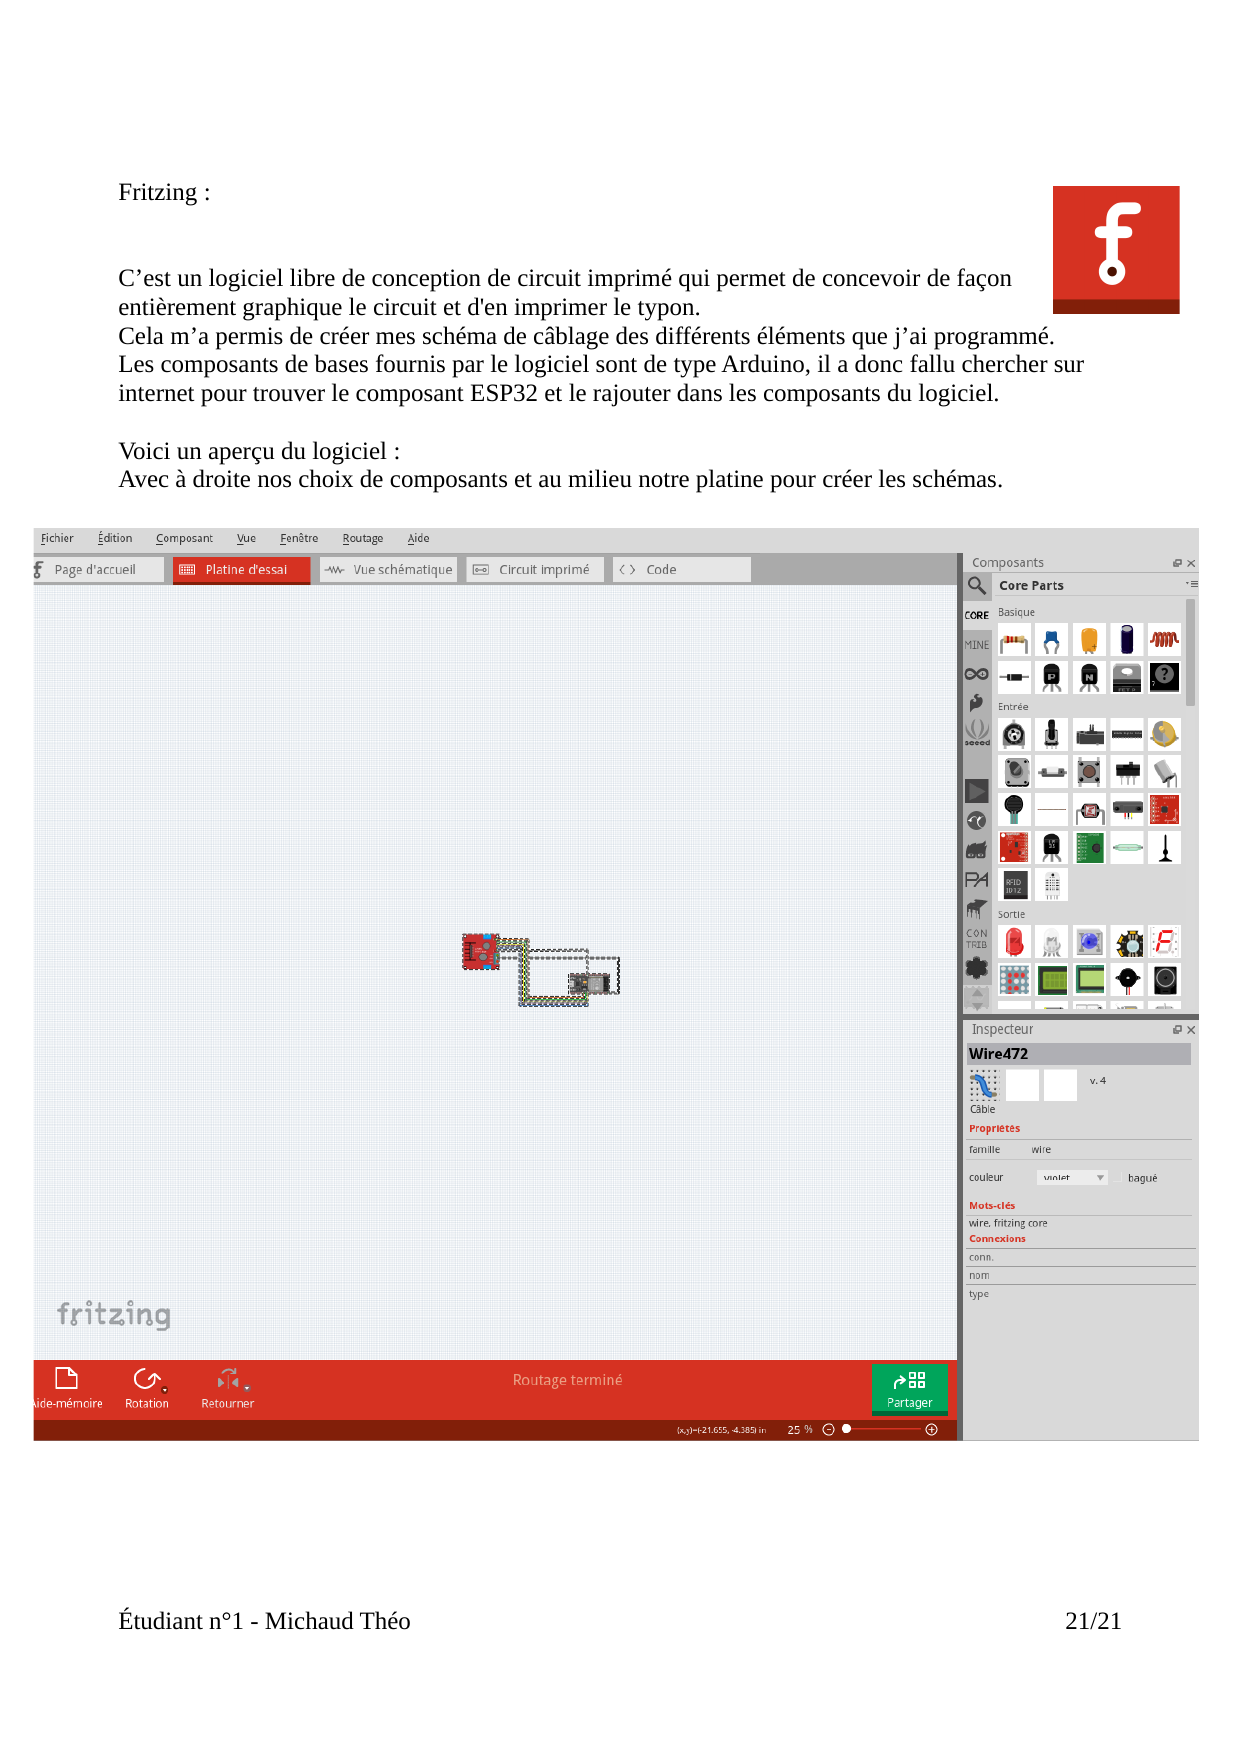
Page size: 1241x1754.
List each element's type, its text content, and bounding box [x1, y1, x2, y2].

picture [1053, 186, 1180, 314]
text Les composants de bases fournis par le logiciel sont de type Arduino, il a donc fallu chercher sur internet pour trouver le composant ESP32 et le rajouter dans les composants du logiciel. [118, 349, 1122, 407]
text Avec à droite nos choix de composants et au milieu notre platine pour créer les schémas. [118, 464, 1122, 493]
text C’est un logiciel libre de conception de circuit imprimé qui permet de concevoir de façon entièrement graphique le circuit et d'en imprimer le typon. [118, 263, 1122, 321]
text Fritzing : [118, 177, 1122, 206]
picture [33, 528, 1199, 1441]
text Cela m’a permis de créer mes schéma de câblage des différents éléments que j’ai programmé. [118, 321, 1122, 349]
text Voici un aperçu du logiciel : [118, 436, 1122, 464]
